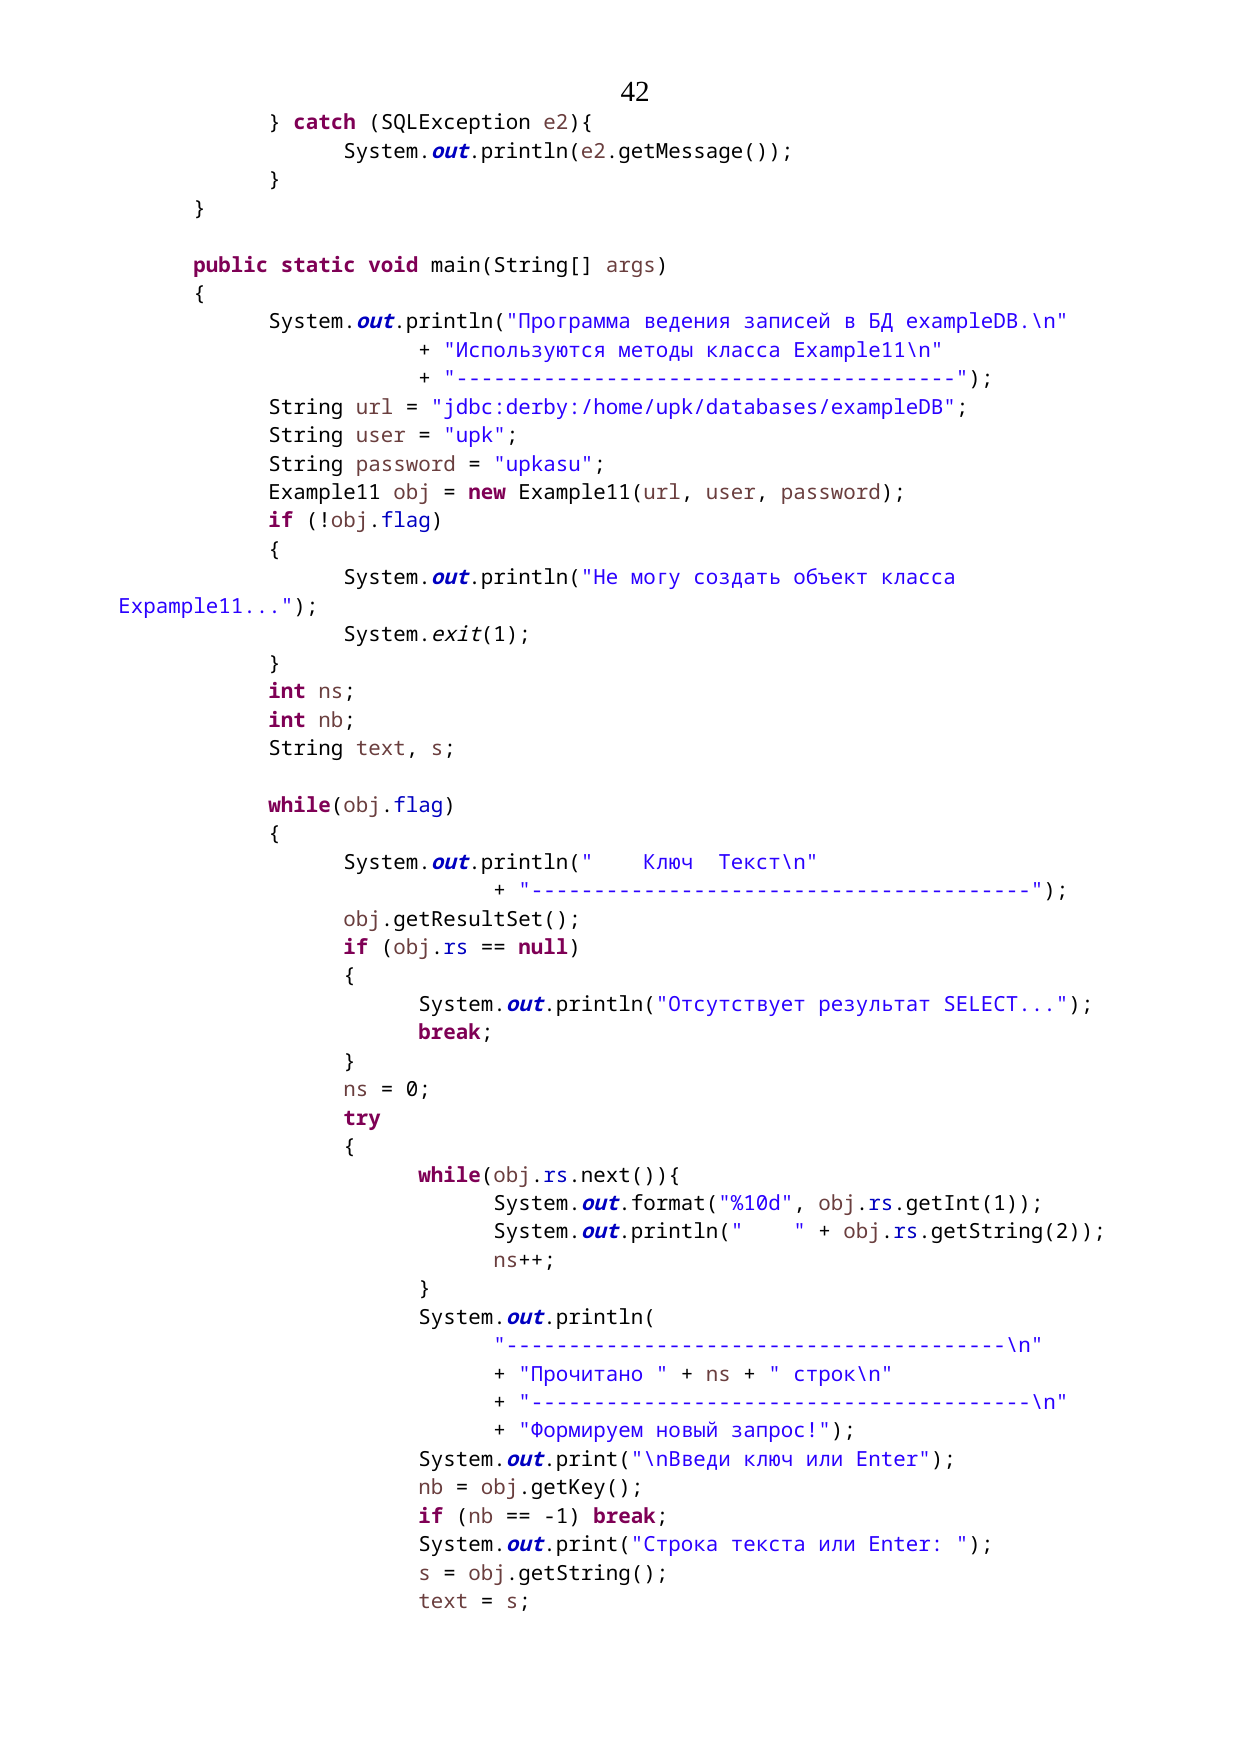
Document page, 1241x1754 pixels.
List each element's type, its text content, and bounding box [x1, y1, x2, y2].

text + "Формируем новый запрос!"); [118, 1416, 1152, 1444]
text while(obj.rs.next()){ [118, 1160, 1152, 1188]
text nb = obj.getKey(); [118, 1472, 1152, 1501]
text ns++; [118, 1245, 1152, 1273]
text System.exit(1); [118, 619, 1152, 648]
text System.out.println(" " + obj.rs.getString(2)); [118, 1217, 1152, 1245]
text text = s; [118, 1586, 1152, 1615]
text + "----------------------------------------"); [118, 875, 1152, 904]
text "----------------------------------------\n" [118, 1330, 1152, 1359]
text obj.getResultSet(); [118, 904, 1152, 932]
text + "----------------------------------------\n" [118, 1387, 1152, 1416]
text String user = "upk"; [118, 420, 1152, 449]
text { [118, 818, 1152, 847]
text System.out.print("\nВведи ключ или Enter"); [118, 1444, 1152, 1472]
text if (nb == -1) break; [118, 1501, 1152, 1529]
text } [118, 193, 1152, 221]
text System.out.println("Программа ведения записей в БД exampleDB.\n" [118, 307, 1152, 335]
text int nb; [118, 705, 1152, 733]
text } [118, 1273, 1152, 1302]
text + "Прочитано " + ns + " строк\n" [118, 1359, 1152, 1387]
text s = obj.getString(); [118, 1558, 1152, 1586]
text } [118, 648, 1152, 676]
text ns = 0; [118, 1074, 1152, 1103]
text String password = "upkasu"; [118, 449, 1152, 477]
text System.out.print("Строка текста или Enter: "); [118, 1529, 1152, 1558]
text } [118, 1046, 1152, 1074]
text { [118, 278, 1152, 307]
text System.out.println("Не могу создать объект класса Expample11..."); [118, 562, 1152, 619]
text System.out.println( [118, 1302, 1152, 1330]
text while(obj.flag) [118, 790, 1152, 818]
text + "Используются методы класса Example11\n" [118, 335, 1152, 363]
text System.out.println(e2.getMessage()); [118, 136, 1152, 164]
text System.out.println(" Ключ Текст\n" [118, 847, 1152, 875]
text + "----------------------------------------"); [118, 363, 1152, 392]
text Example11 obj = new Example11(url, user, password); [118, 477, 1152, 506]
text { [118, 961, 1152, 989]
text break; [118, 1017, 1152, 1046]
text String text, s; [118, 733, 1152, 762]
text String url = "jdbc:derby:/home/upk/databases/exampleDB"; [118, 392, 1152, 420]
text } catch (SQLException e2){ [118, 107, 1152, 136]
text int ns; [118, 676, 1152, 705]
text { [118, 534, 1152, 562]
text } [118, 164, 1152, 193]
text { [118, 1131, 1152, 1160]
text System.out.println("Отсутствует результат SELECT..."); [118, 989, 1152, 1017]
text try [118, 1103, 1152, 1131]
text public static void main(String[] args) [118, 250, 1152, 278]
text if (obj.rs == null) [118, 932, 1152, 961]
text if (!obj.flag) [118, 506, 1152, 534]
text System.out.format("%10d", obj.rs.getInt(1)); [118, 1188, 1152, 1217]
